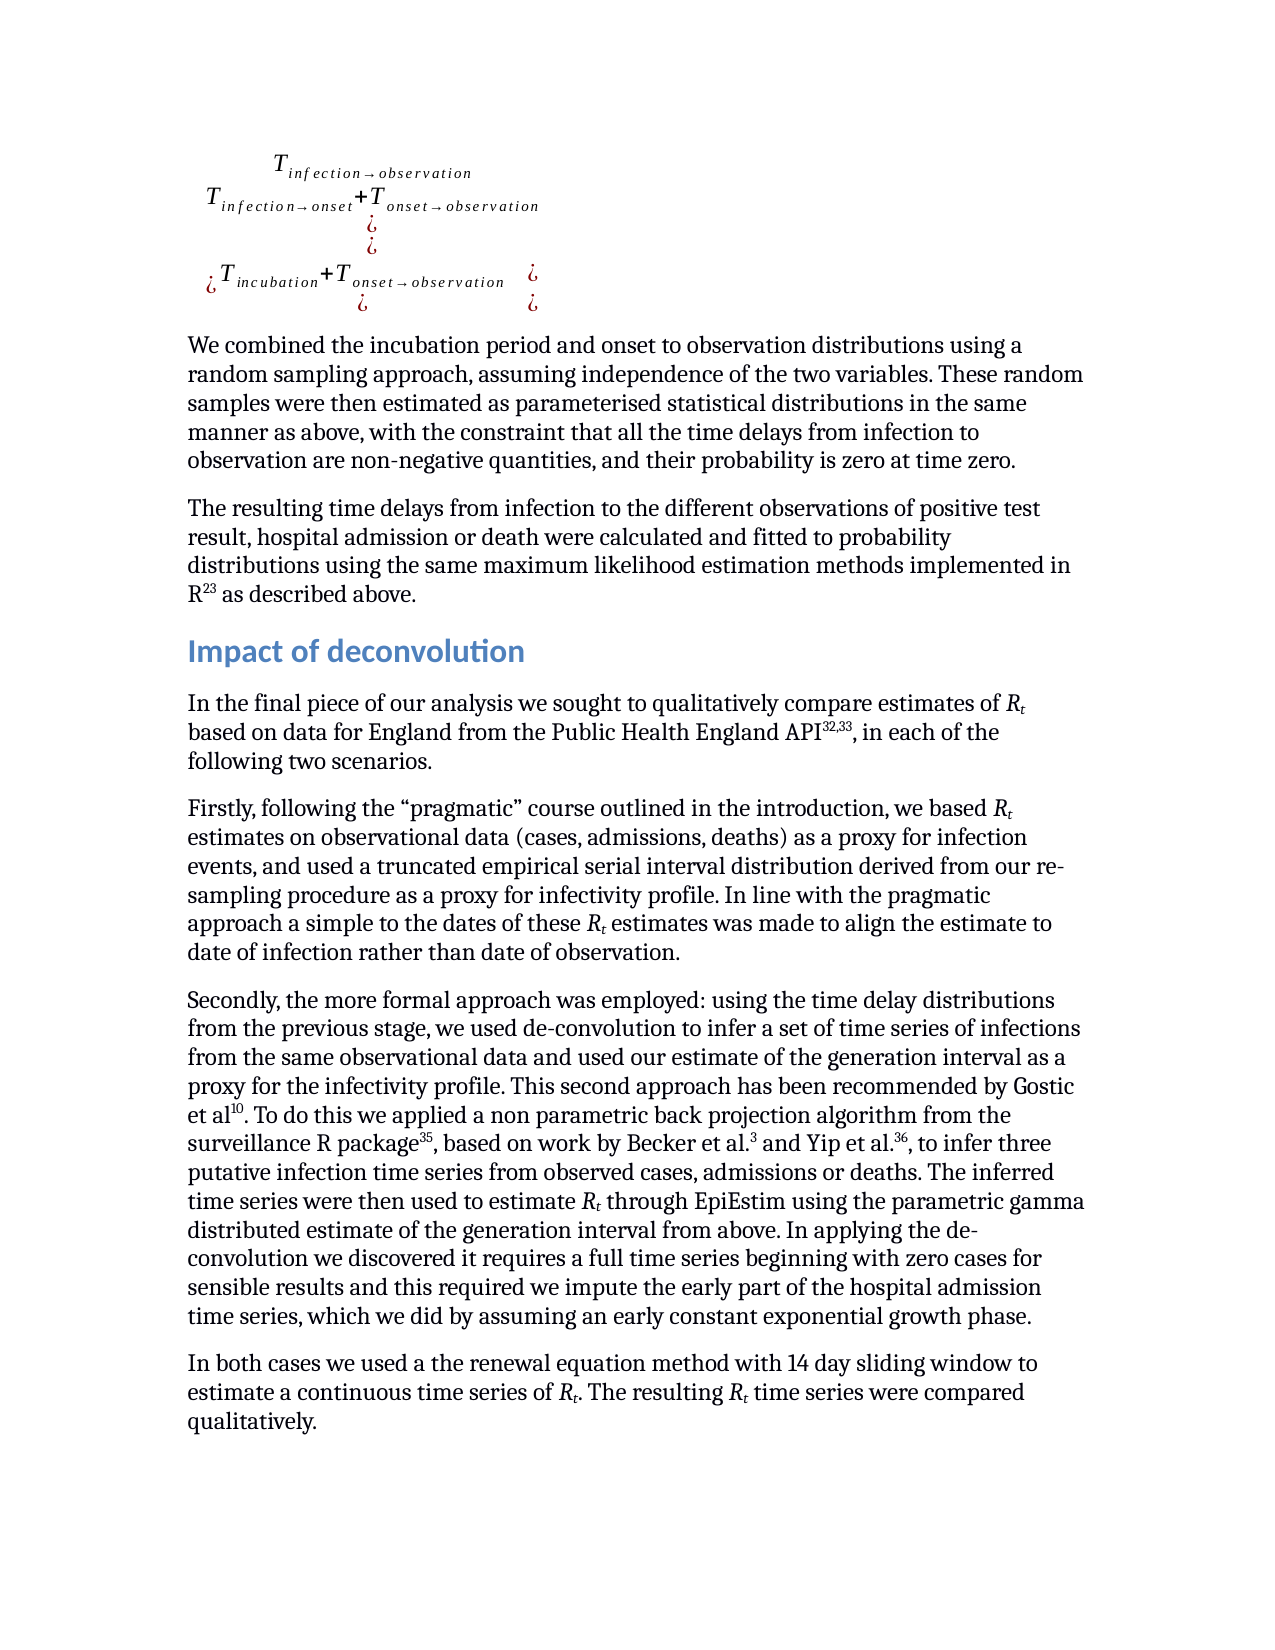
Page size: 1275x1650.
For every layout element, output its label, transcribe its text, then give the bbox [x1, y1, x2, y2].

text Firstly, following the “pragmatic” course outlined in the introduction, we based Rt estimates on observational data (cases, admissions, deaths) as a proxy for infection events, and used a truncated empirical serial interval distribution derived from our re-sampling procedure as a proxy for infectivity profile. In line with the pragmatic approach a simple to the dates of these Rt estimates was made to align the estimate to date of infection rather than date of observation. [187, 794, 1087, 967]
text The resulting time delays from infection to the different observations of positive test result, hospital admission or death were calculated and fitted to probability distributions using the same maximum likelihood estimation methods implemented in R23 as described above. [187, 494, 1087, 609]
text We combined the incubation period and onset to observation distributions using a random sampling approach, assuming independence of the two variables. These random samples were then estimated as parameterised statistical distributions in the same manner as above, with the constraint that all the time delays from infection to observation are non-negative quantities, and their probability is zero at time zero. [187, 331, 1087, 475]
subtitle Impact of deconvolution [187, 630, 1087, 671]
text Secondly, the more formal approach was employed: using the time delay distributions from the previous stage, we used de-convolution to infer a set of time series of infections from the same observational data and used our estimate of the generation interval as a proxy for the infectivity profile. This second approach has been recommended by Gostic et al10. To do this we applied a non parametric back projection algorithm from the surveillance R package35, based on work by Becker et al.3 and Yip et al.36, to infer three putative infection time series from observed cases, admissions or deaths. The inferred time series were then used to estimate Rt through EpiEstim using the parametric gamma distributed estimate of the generation interval from above. In applying the de-convolution we discovered it requires a full time series beginning with zero cases for sensible results and this required we impute the early part of the hospital admission time series, which we did by assuming an early constant exponential growth phase. [187, 986, 1087, 1331]
text In the final piece of our analysis we sought to qualitatively compare estimates of Rt based on data for England from the Public Health England API32,33, in each of the following two scenarios. [187, 689, 1087, 776]
text In both cases we used a the renewal equation method with 14 day sliding window to estimate a continuous time series of Rt. The resulting Rt time series were compared qualitatively. [187, 1349, 1087, 1436]
